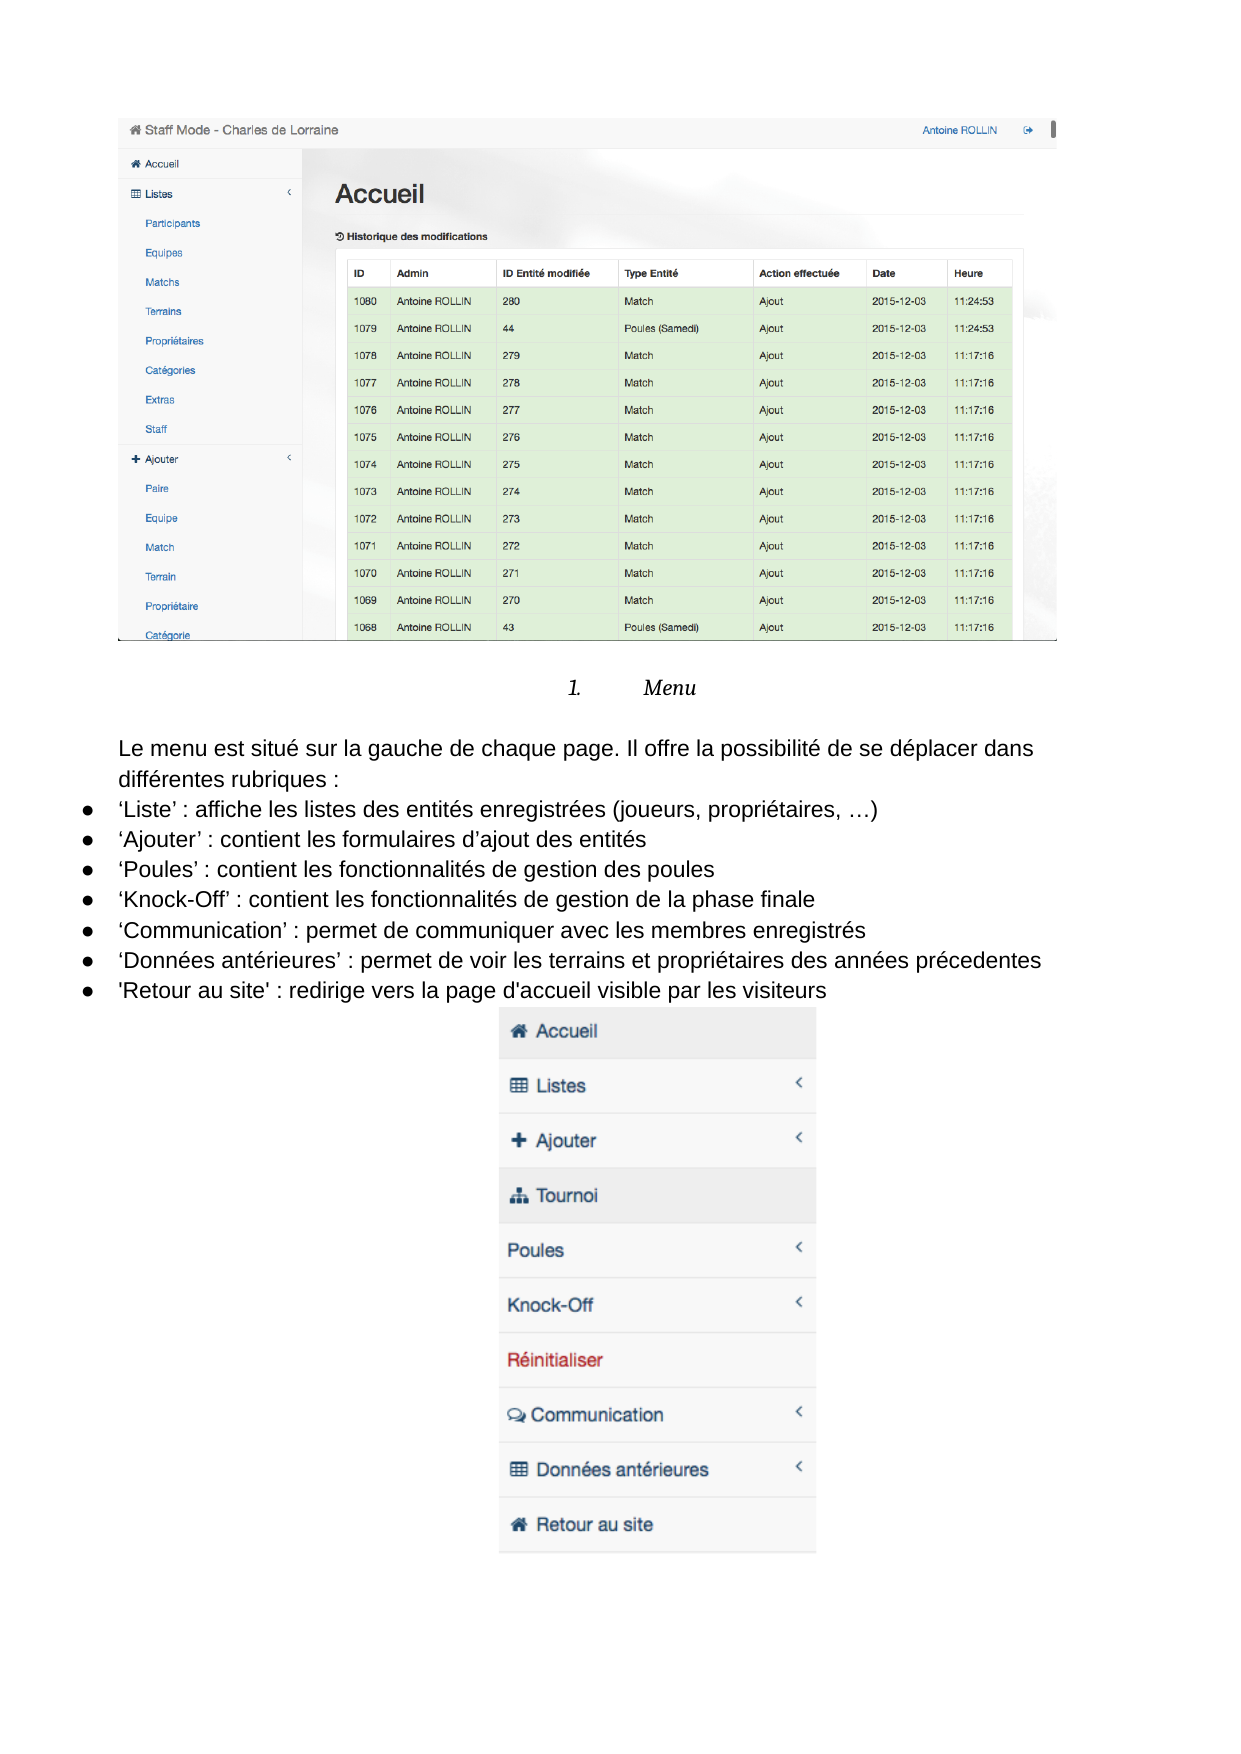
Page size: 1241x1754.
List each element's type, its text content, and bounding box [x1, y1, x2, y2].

picture [118, 118, 1057, 641]
list ‘Knock-Off’ : contient les fonctionnalités de gestion de la phase finale [81, 886, 1122, 913]
text Le menu est situé sur la gauche de chaque page. Il offre la possibilité de se déplacer dans différentes rubriques : [118, 735, 1122, 792]
list ‘Données antérieures’ : permet de voir les terrains et propriétaires des années précedentes [81, 947, 1122, 973]
list ‘Liste’ : affiche les listes des entités enregistrées (joueurs, propriétaires, …) [81, 796, 1122, 822]
picture [498, 1007, 817, 1554]
subtitle Menu [381, 675, 1122, 701]
list ‘Poules’ : contient les fonctionnalités de gestion des poules [81, 856, 1122, 882]
list ‘Communication’ : permet de communiquer avec les membres enregistrés [81, 917, 1122, 943]
list ‘Ajouter’ : contient les formulaires d’ajout des entités [81, 826, 1122, 852]
list 'Retour au site' : redirige vers la page d'accueil visible par les visiteurs [81, 977, 1122, 1003]
